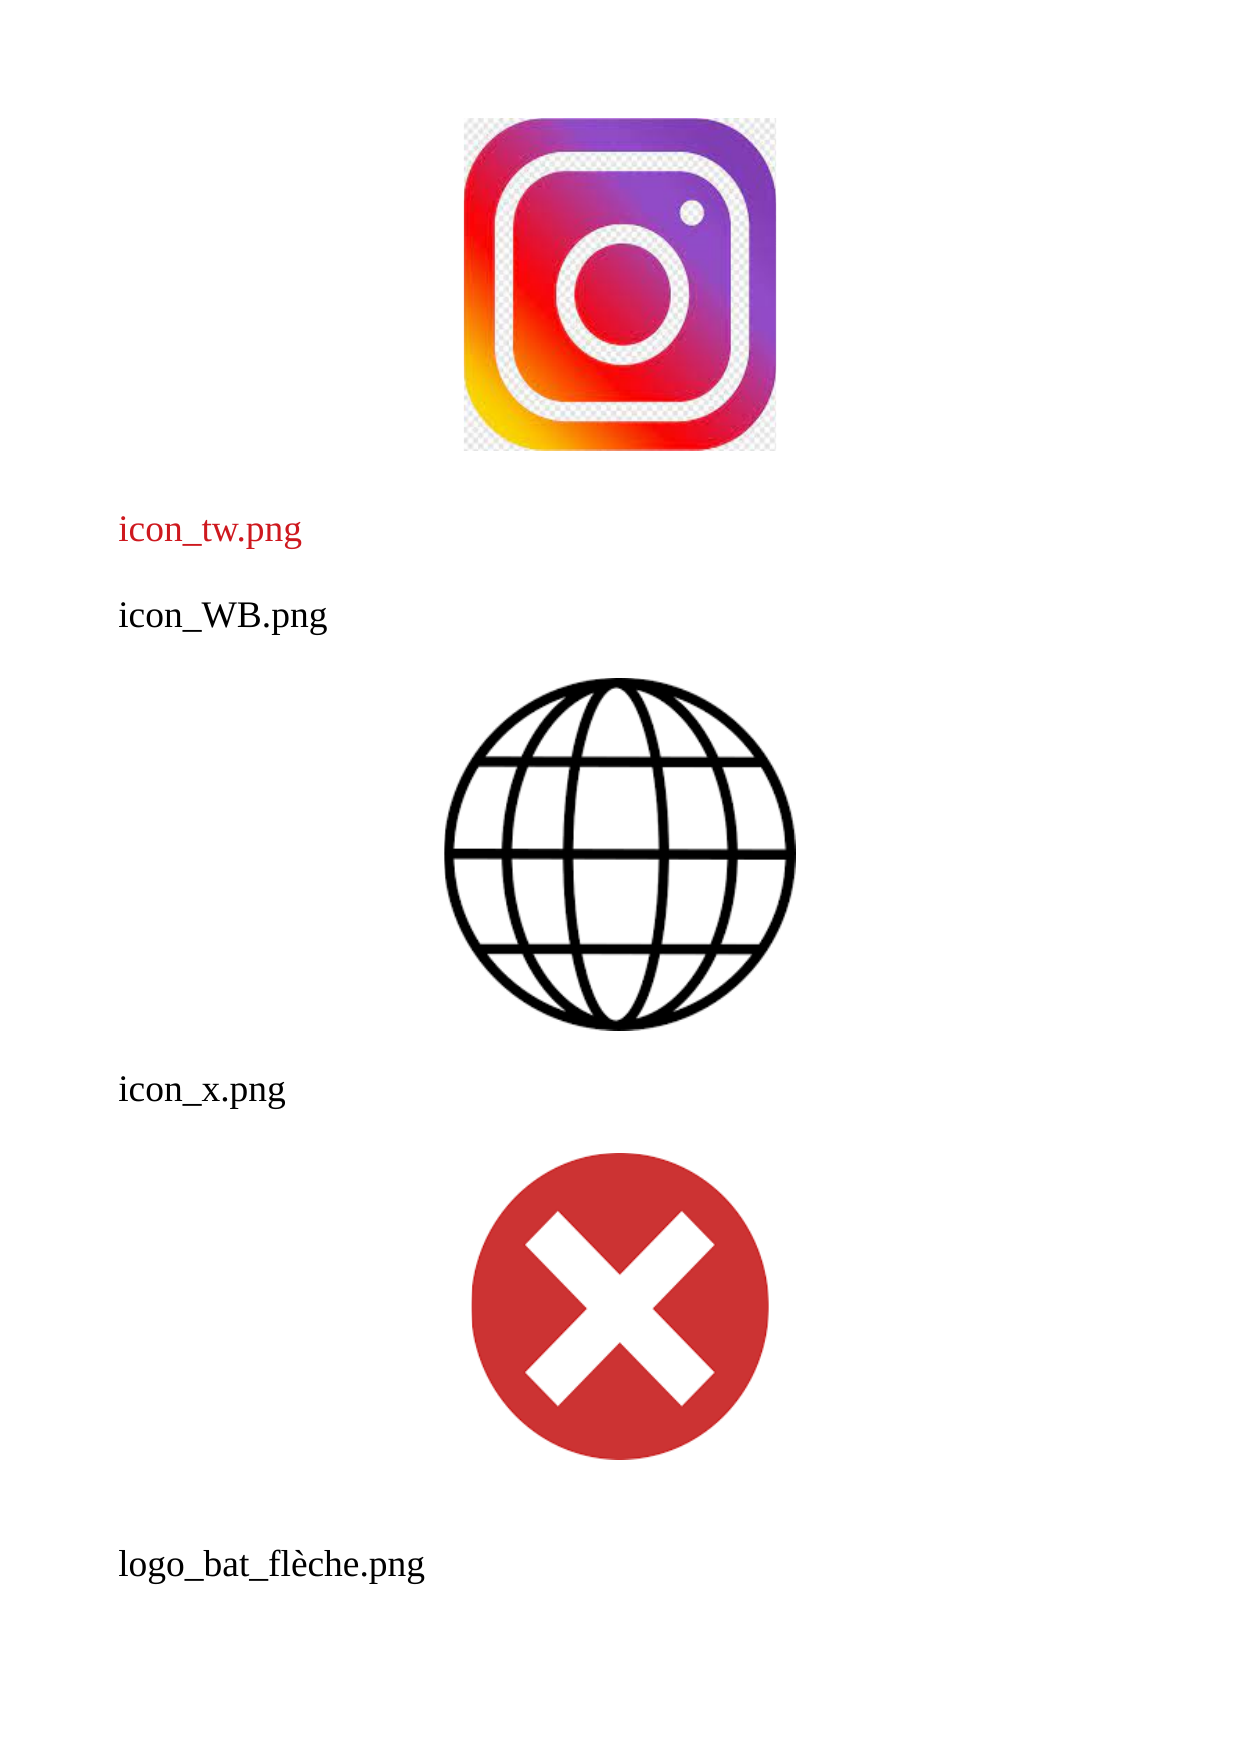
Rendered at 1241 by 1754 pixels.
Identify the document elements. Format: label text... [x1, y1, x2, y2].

text logo_bat_flèche.png [118, 1541, 1122, 1584]
picture [471, 1153, 769, 1460]
picture [463, 118, 777, 451]
picture [444, 678, 796, 1031]
text icon_tw.png [118, 506, 1122, 549]
text icon_x.png [118, 1067, 1122, 1110]
text icon_WB.png [118, 592, 1122, 636]
